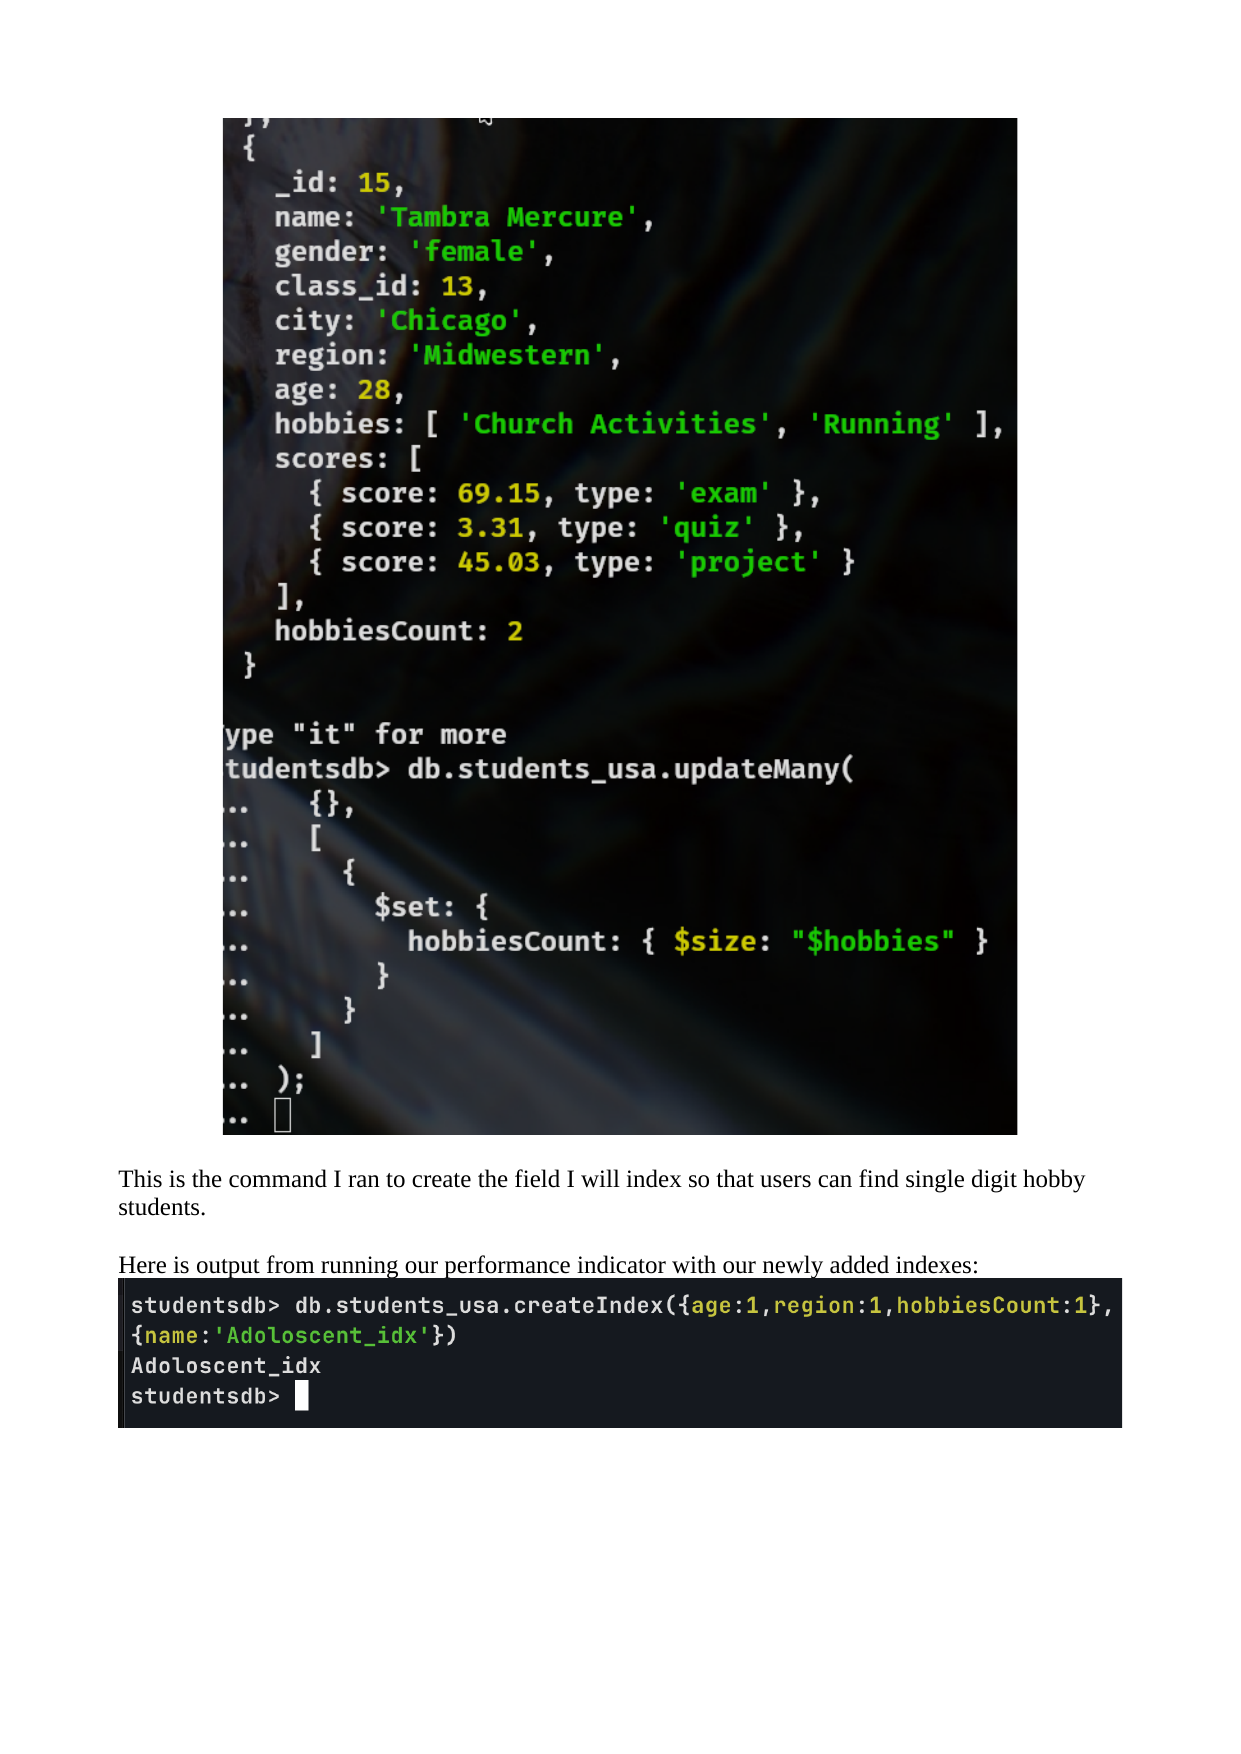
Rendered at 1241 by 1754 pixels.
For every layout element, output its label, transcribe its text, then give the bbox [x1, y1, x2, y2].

text This is the command I ran to create the field I will index so that users can find single digit hobby students. [118, 1164, 1122, 1221]
text Here is output from running our performance indicator with our newly added indexes: [118, 1250, 1122, 1278]
picture [222, 118, 1018, 1135]
picture [118, 1278, 1123, 1428]
